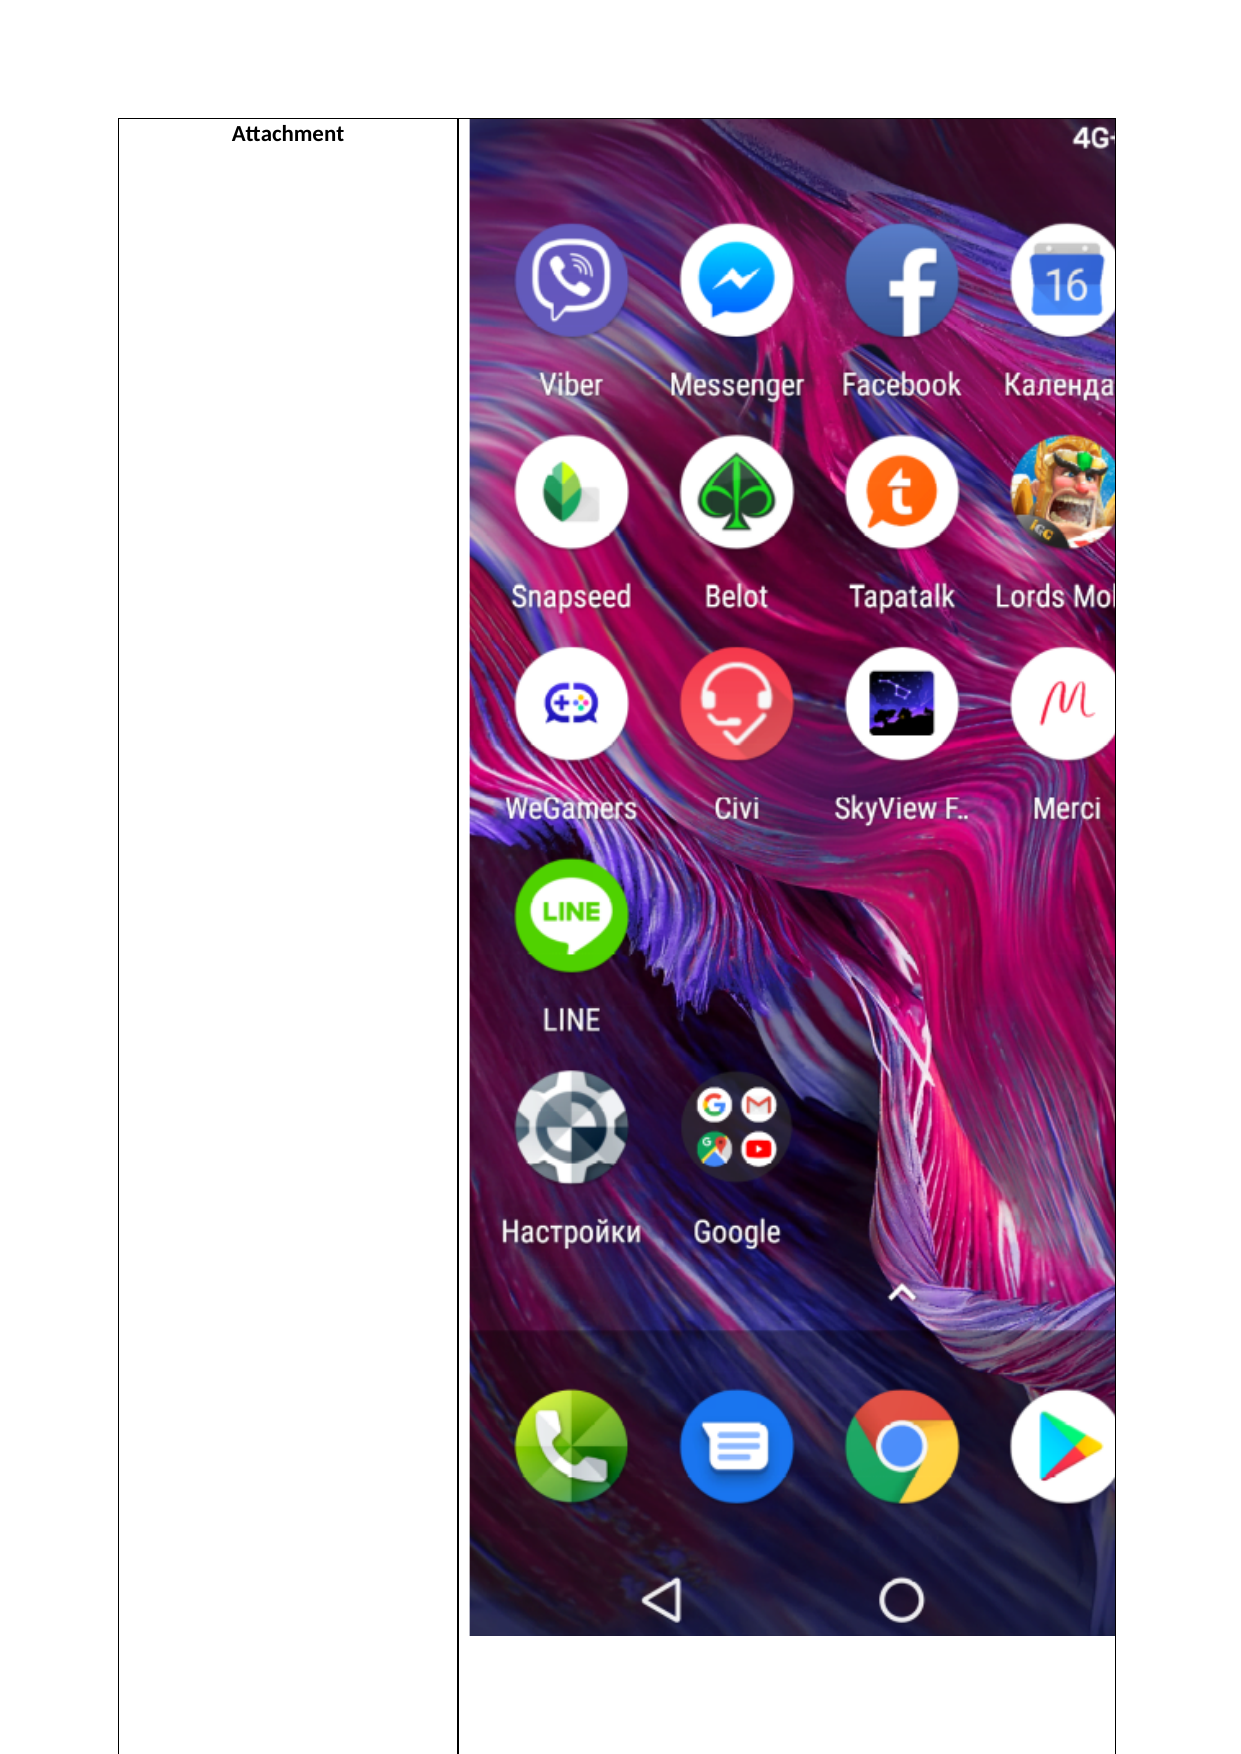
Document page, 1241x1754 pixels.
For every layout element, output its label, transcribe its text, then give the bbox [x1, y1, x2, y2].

table_cell [459, 119, 469, 1636]
table_cell Attachment [119, 119, 457, 1636]
